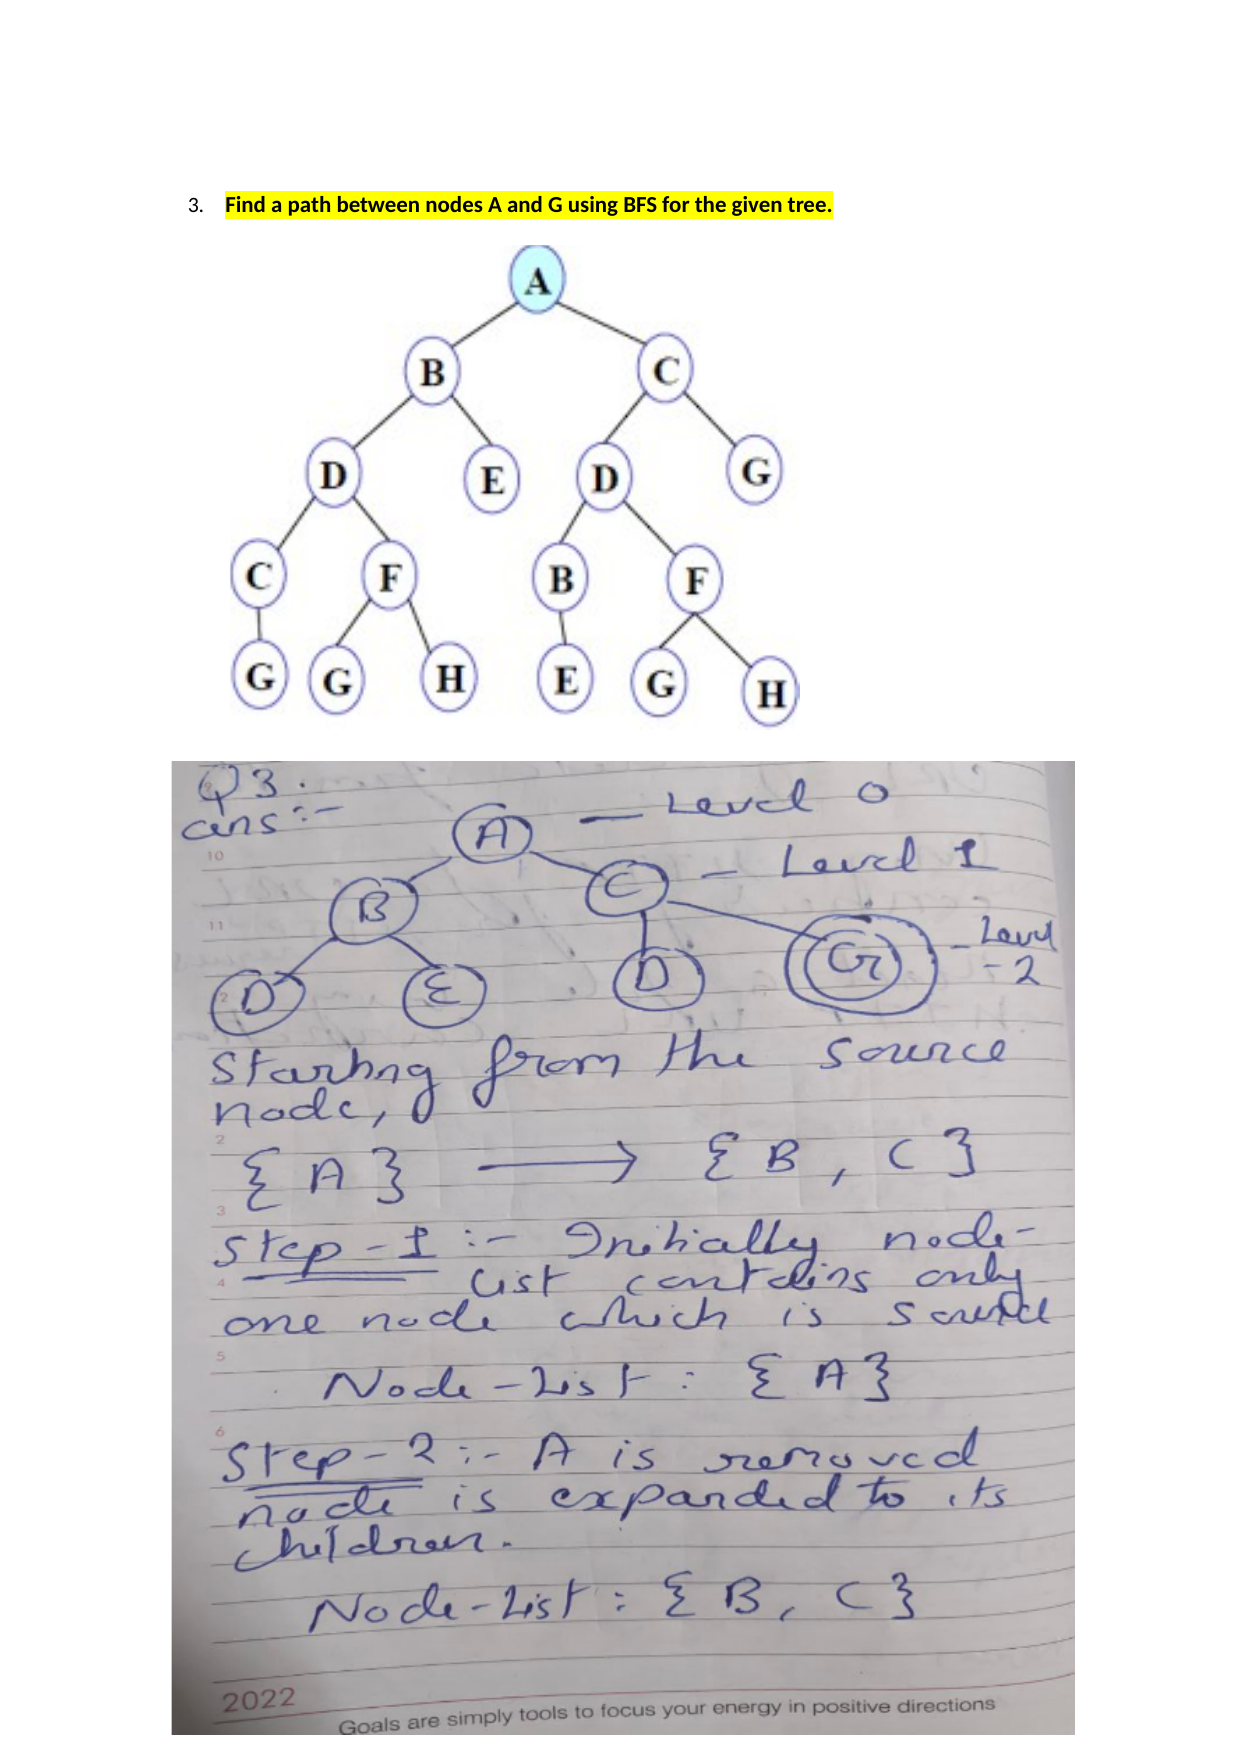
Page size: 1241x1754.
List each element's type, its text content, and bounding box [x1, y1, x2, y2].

list Find a path between nodes A and G using BFS for the given tree. [188, 191, 1078, 219]
picture [229, 245, 800, 730]
picture [171, 761, 1075, 1735]
